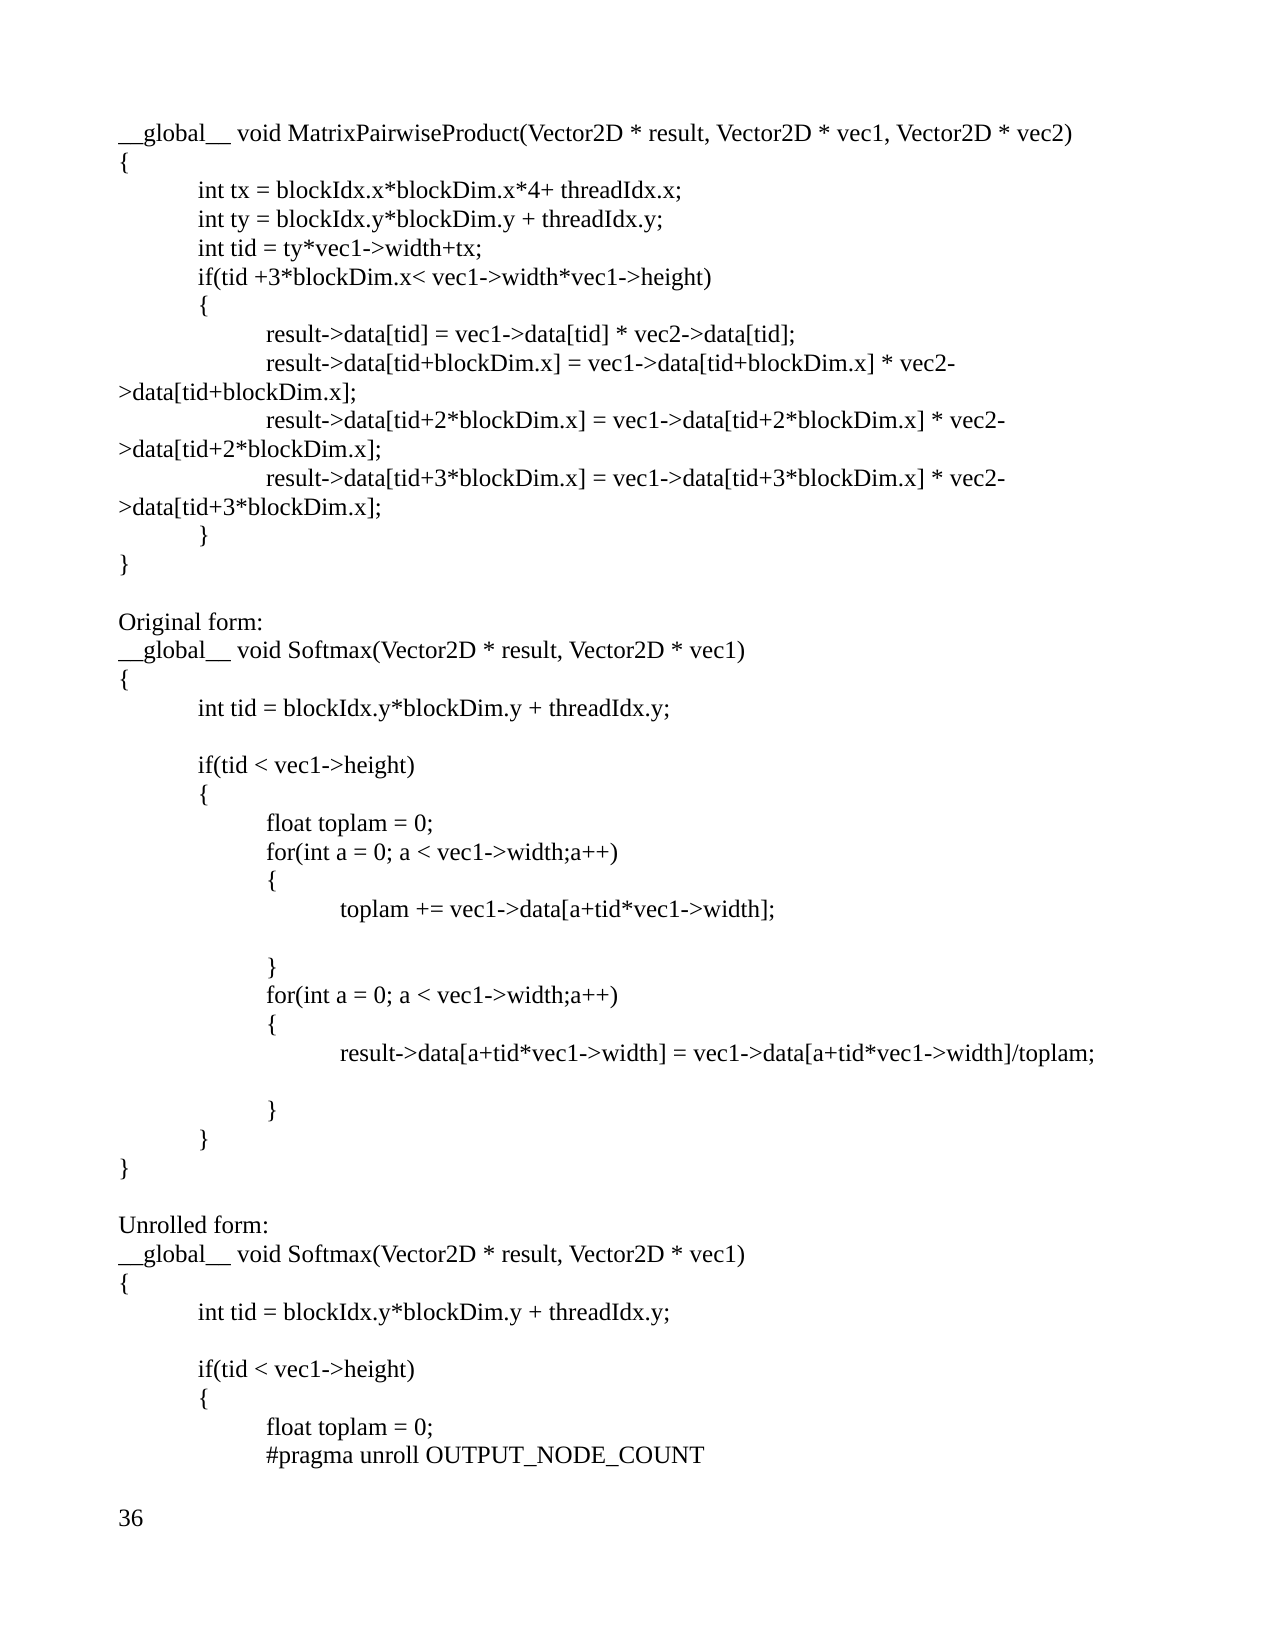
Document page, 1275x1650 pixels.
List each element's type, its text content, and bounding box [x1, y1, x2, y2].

text __global__ void MatrixPairwiseProduct(Vector2D * result, Vector2D * vec1, Vector2D * vec2) [118, 118, 1157, 147]
text Unrolled form: [118, 1211, 1157, 1239]
text #pragma unroll OUTPUT_NODE_COUNT [118, 1441, 1157, 1469]
text } [118, 1096, 1157, 1124]
text } [118, 549, 1157, 578]
text for(int a = 0; a < vec1->width;a++) [118, 837, 1157, 866]
text int tid = ty*vec1->width+tx; [118, 233, 1157, 262]
text { [118, 779, 1157, 808]
text int tx = blockIdx.x*blockDim.x*4+ threadIdx.x; [118, 176, 1157, 204]
text result->data[tid] = vec1->data[tid] * vec2->data[tid]; [118, 319, 1157, 348]
text result->data[tid+3*blockDim.x] = vec1->data[tid+3*blockDim.x] * vec2->data[tid+3*blockDim.x]; [118, 463, 1157, 521]
text int tid = blockIdx.y*blockDim.y + threadIdx.y; [118, 1297, 1157, 1326]
text } [118, 521, 1157, 549]
text if(tid +3*blockDim.x< vec1->width*vec1->height) [118, 262, 1157, 291]
text int tid = blockIdx.y*blockDim.y + threadIdx.y; [118, 693, 1157, 722]
text { [118, 866, 1157, 894]
text result->data[tid+2*blockDim.x] = vec1->data[tid+2*blockDim.x] * vec2->data[tid+2*blockDim.x]; [118, 406, 1157, 463]
text float toplam = 0; [118, 808, 1157, 837]
text } [118, 1153, 1157, 1182]
text int ty = blockIdx.y*blockDim.y + threadIdx.y; [118, 204, 1157, 233]
text { [118, 1268, 1157, 1297]
text for(int a = 0; a < vec1->width;a++) [118, 981, 1157, 1009]
text } [118, 1124, 1157, 1153]
text if(tid < vec1->height) [118, 1354, 1157, 1383]
text __global__ void Softmax(Vector2D * result, Vector2D * vec1) [118, 636, 1157, 664]
text { [118, 147, 1157, 176]
text float toplam = 0; [118, 1412, 1157, 1441]
text } [118, 952, 1157, 981]
text { [118, 1383, 1157, 1412]
text { [118, 664, 1157, 693]
text { [118, 291, 1157, 319]
text Original form: [118, 607, 1157, 636]
text result->data[tid+blockDim.x] = vec1->data[tid+blockDim.x] * vec2->data[tid+blockDim.x]; [118, 348, 1157, 406]
text if(tid < vec1->height) [118, 751, 1157, 779]
text result->data[a+tid*vec1->width] = vec1->data[a+tid*vec1->width]/toplam; [118, 1038, 1157, 1067]
text toplam += vec1->data[a+tid*vec1->width]; [118, 894, 1157, 923]
text __global__ void Softmax(Vector2D * result, Vector2D * vec1) [118, 1239, 1157, 1268]
text { [118, 1009, 1157, 1038]
